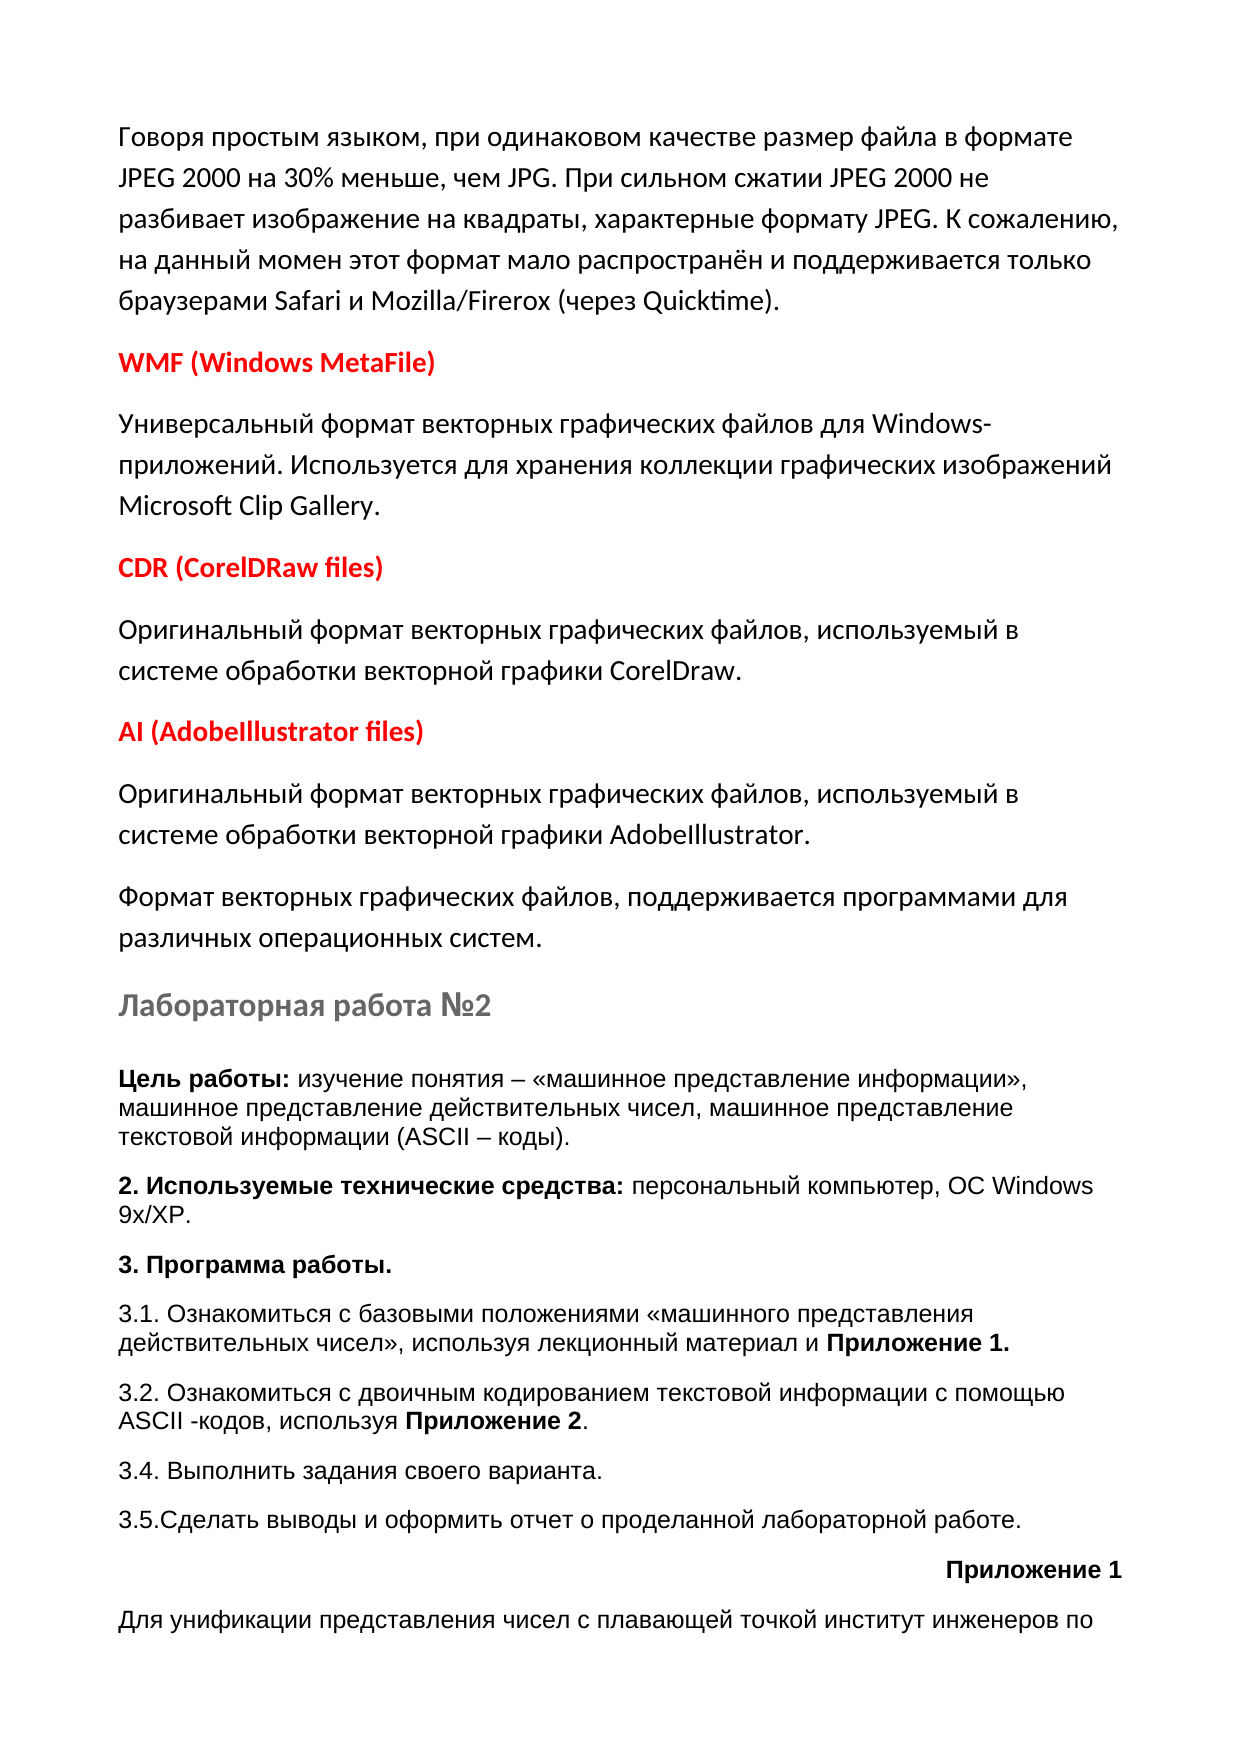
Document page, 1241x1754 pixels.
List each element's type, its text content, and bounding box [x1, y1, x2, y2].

text Оригинальный формат векторных графических файлов, используемый в системе обработки векторной графики AdobeIllustrator. [118, 775, 1122, 852]
text 2. Используемые технические средства: персональный компьютер, ОС Windows 9x/XP. [118, 1171, 1122, 1229]
text Лабораторная работа №2 [118, 981, 1122, 1026]
text Для унификации представления чисел с плавающей точкой институт инженеров по [118, 1604, 1122, 1633]
text 3.5.Сделать выводы и оформить отчет о проделанной лабораторной работе. [118, 1505, 1122, 1534]
text Цель работы: изучение понятия – «машинное представление информации», машинное представление действительных чисел, машинное представление текстовой информации (ASCII – коды). [118, 1064, 1122, 1150]
text Формат векторных графических файлов, поддерживается программами для различных операционных систем. [118, 878, 1122, 954]
text CDR (CorelDRaw files) [118, 549, 1122, 585]
text 3. Программа работы. [118, 1249, 1122, 1278]
text Приложение 1 [118, 1555, 1122, 1584]
text 3.1. Ознакомиться с базовыми положениями «машинного представления действительных чисел», используя лекционный материал и Приложение 1. [118, 1299, 1122, 1357]
text AI (AdobeIllustrator files) [118, 713, 1122, 749]
text Оригинальный формат векторных графических файлов, используемый в системе обработки векторной графики CorelDraw. [118, 611, 1122, 687]
text 3.4. Выполнить задания своего варианта. [118, 1456, 1122, 1484]
text WMF (Windows MetaFile) [118, 344, 1122, 379]
text 3.2. Ознакомиться с двоичным кодированием текстовой информации с помощью ASCII -кодов, используя Приложение 2. [118, 1377, 1122, 1435]
text Говоря простым языком, при одинаковом качестве размер файла в формате JPEG 2000 на 30% меньше, чем JPG. При сильном сжатии JPEG 2000 не разбивает изображение на квадраты, характерные формату JPEG. К сожалению, на данный момен этот формат мало распространён и поддерживается только браузерами Safari и Mozilla/Firerox (через Quicktime). [118, 118, 1122, 317]
text Универсальный формат векторных графических файлов для Windows-приложений. Используется для хранения коллекции графических изображений Microsoft Clip Gallery. [118, 405, 1122, 523]
